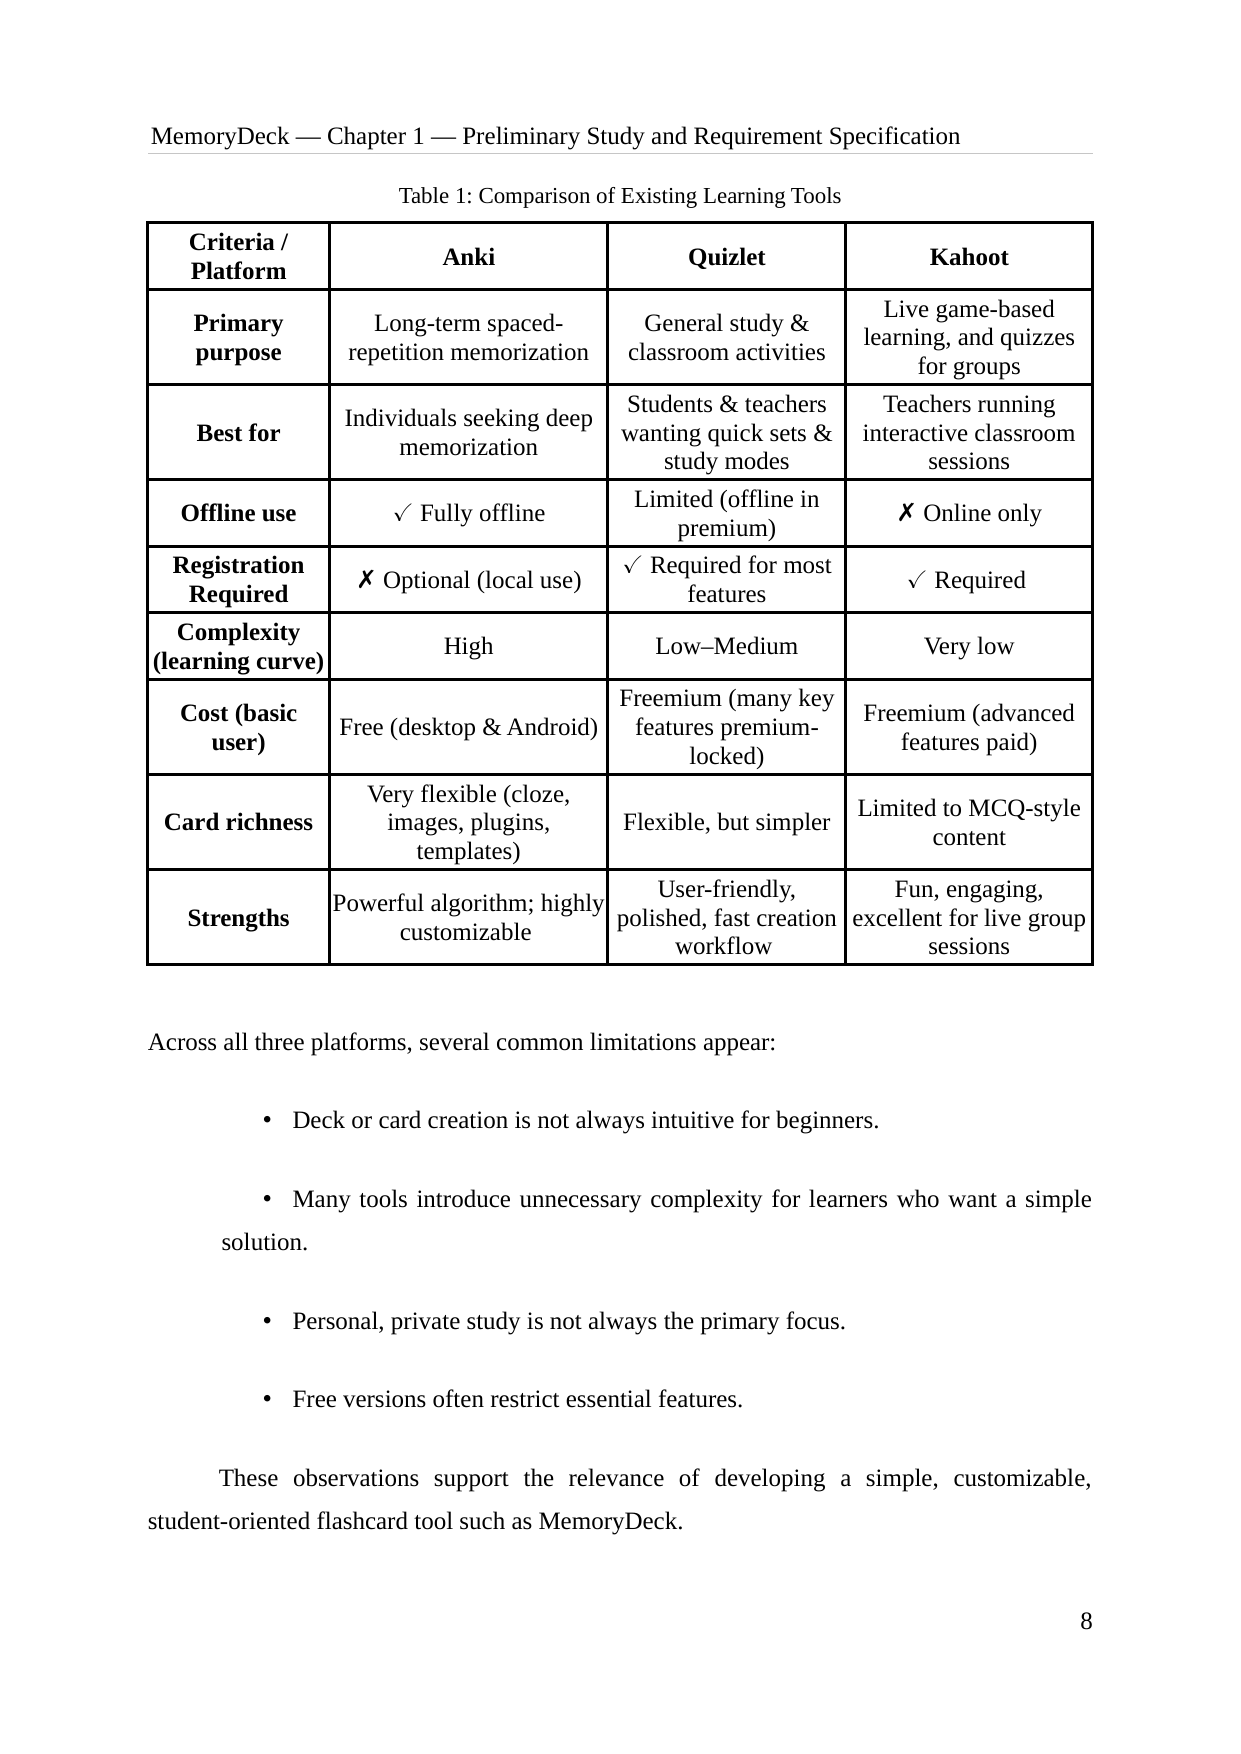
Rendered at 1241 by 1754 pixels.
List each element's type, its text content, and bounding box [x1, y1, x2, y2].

text Table 1: Comparison of Existing Learning Tools [148, 182, 1093, 209]
table_cell Very low [847, 614, 1091, 677]
table_header Anki [331, 224, 606, 288]
table_cell Low–Medium [609, 614, 844, 677]
table_cell Very flexible (cloze, images, plugins, templates) [331, 776, 606, 868]
table_cell ✓ Required for most features [609, 548, 844, 611]
table_cell Freemium (advanced features paid) [847, 681, 1091, 773]
table_cell Registration Required [149, 548, 328, 611]
table_cell User-friendly, polished, fast creation workflow [609, 871, 844, 963]
table_cell Teachers running interactive classroom sessions [847, 386, 1091, 478]
table_cell Complexity (learning curve) [149, 614, 328, 677]
table_cell Long-term spaced-repetition memorization [331, 291, 606, 383]
table_cell ✓ Fully offline [331, 481, 606, 544]
table_cell ✓ Required [847, 548, 1091, 611]
table_cell Cost (basic user) [149, 681, 328, 773]
table_cell Students & teachers wanting quick sets & study modes [609, 386, 844, 478]
table_cell Offline use [149, 481, 328, 544]
table_cell Primary purpose [149, 291, 328, 383]
table_header Criteria / Platform [149, 224, 328, 288]
table_cell Flexible, but simpler [609, 776, 844, 868]
list Free versions often restrict essential features. [192, 1384, 1093, 1413]
table_header Kahoot [847, 224, 1091, 288]
table_cell High [331, 614, 606, 677]
table_cell Freemium (many key features premium-locked) [609, 681, 844, 773]
list Many tools introduce unnecessary complexity for learners who want a simple solution. [192, 1184, 1093, 1256]
list Deck or card creation is not always intuitive for beginners. [192, 1106, 1093, 1134]
table_cell Best for [149, 386, 328, 478]
table_cell Live game-based learning, and quizzes for groups [847, 291, 1091, 383]
table_cell Limited to MCQ-style content [847, 776, 1091, 868]
table_cell Strengths [149, 871, 328, 963]
table_cell Free (desktop & Android) [331, 681, 606, 773]
table_header Quizlet [609, 224, 844, 288]
text Across all three platforms, several common limitations appear: [148, 984, 1093, 1056]
list Personal, private study is not always the primary focus. [192, 1306, 1093, 1334]
table_cell Fun, engaging, excellent for live group sessions [847, 871, 1091, 963]
table_cell ✗ Online only [847, 481, 1091, 544]
table_cell General study & classroom activities [609, 291, 844, 383]
text These observations support the relevance of developing a simple, customizable, student-oriented flashcard tool such as MemoryDeck. [148, 1463, 1093, 1535]
table_cell Powerful algorithm; highly customizable [331, 871, 606, 963]
table_cell Card richness [149, 776, 328, 868]
table_cell Individuals seeking deep memorization [331, 386, 606, 478]
table_cell Limited (offline in premium) [609, 481, 844, 544]
table_cell ✗ Optional (local use) [331, 548, 606, 611]
